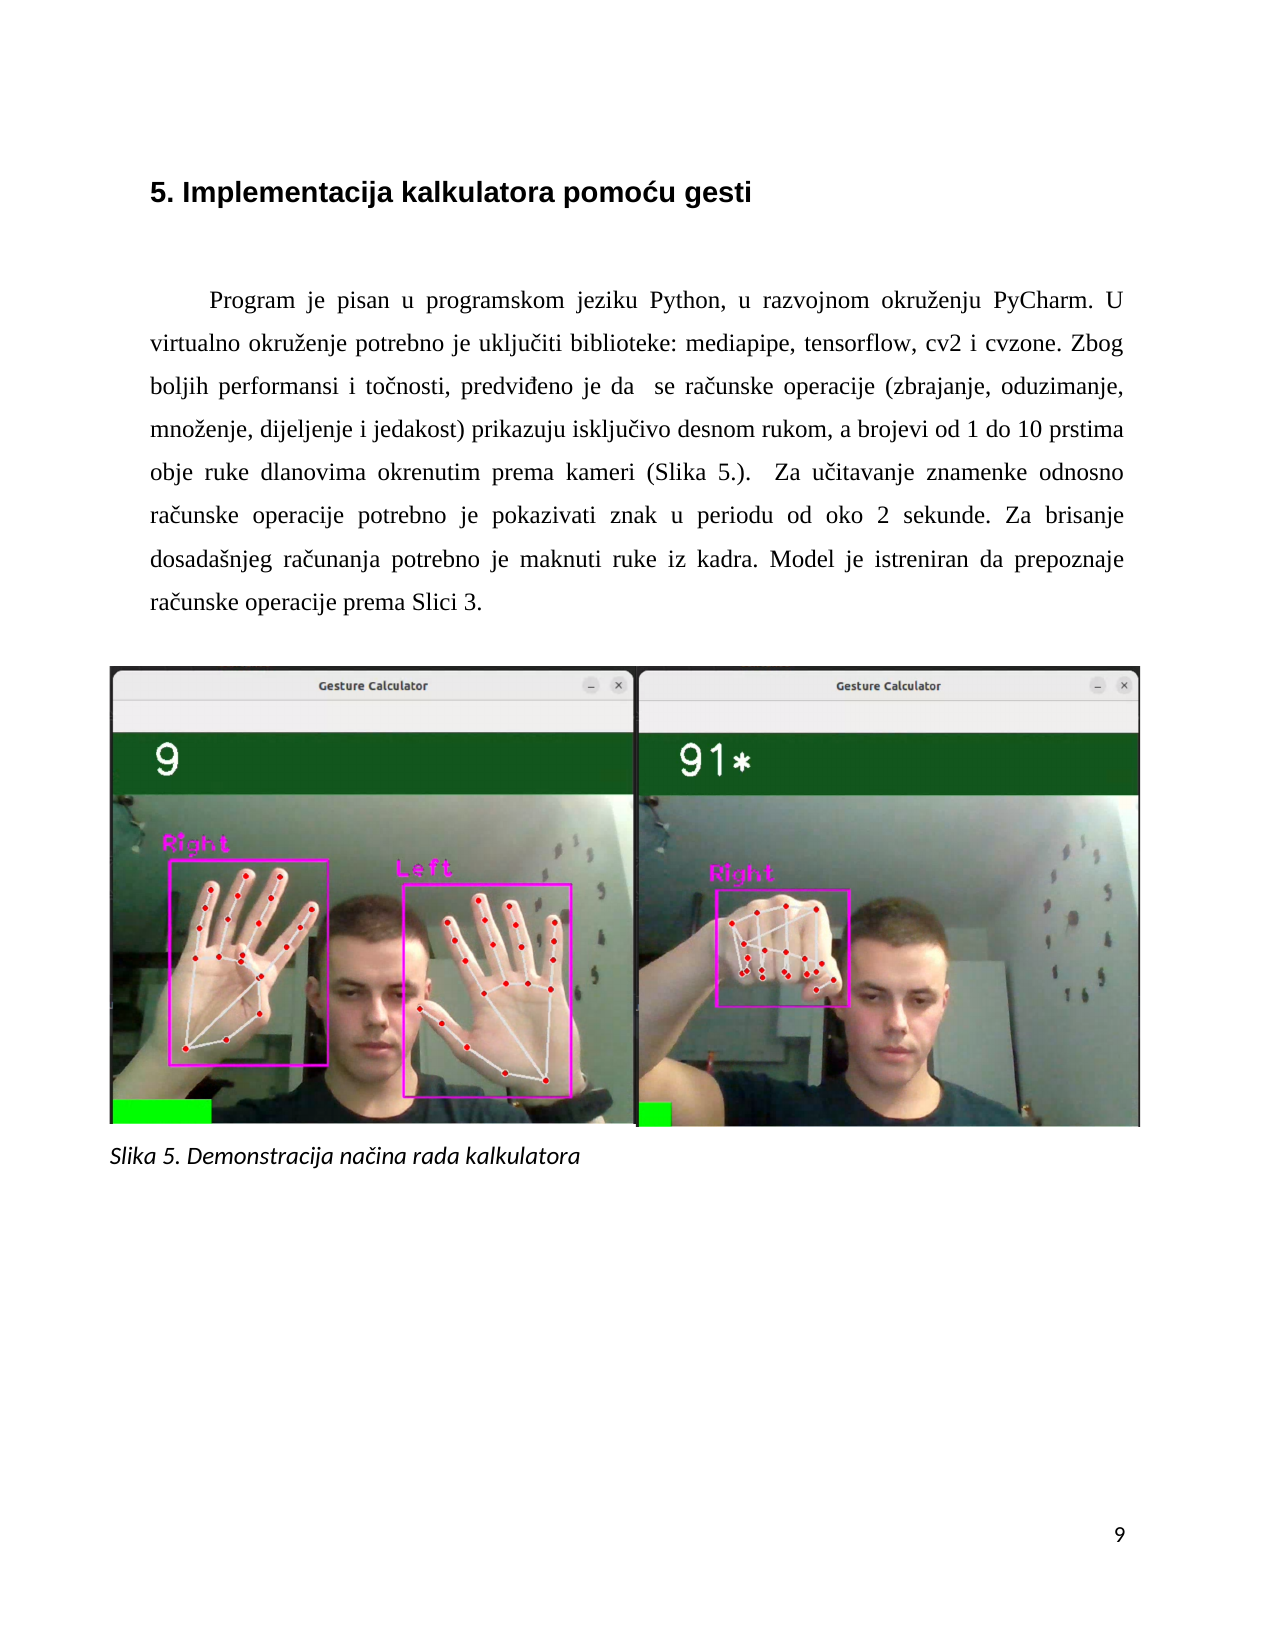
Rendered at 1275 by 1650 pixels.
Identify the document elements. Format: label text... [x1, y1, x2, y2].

picture [109, 666, 1141, 1127]
text Slika 5. Demonstracija načina rada kalkulatora [109, 663, 1166, 1171]
subtitle 5. Implementacija kalkulatora pomoću gesti [150, 175, 1125, 208]
text Program je pisan u programskom jeziku Python, u razvojnom okruženju PyCharm. U virtualno okruženje potrebno je uključiti biblioteke: mediapipe, tensorflow, cv2 i cvzone. Zbog boljih performansi i točnosti, predviđeno je da se računske operacije (zbrajanje, oduzimanje, množenje, dijeljenje i jedakost) prikazuju isključivo desnom rukom, a brojevi od 1 do 10 prstima obje ruke dlanovima okrenutim prema kameri (Slika 5.). Za učitavanje znamenke odnosno računske operacije potrebno je pokazivati znak u periodu od oko 2 sekunde. Za brisanje dosadašnjeg računanja potrebno je maknuti ruke iz kadra. Model je istreniran da prepoznaje računske operacije prema Slici 3. [150, 285, 1125, 616]
